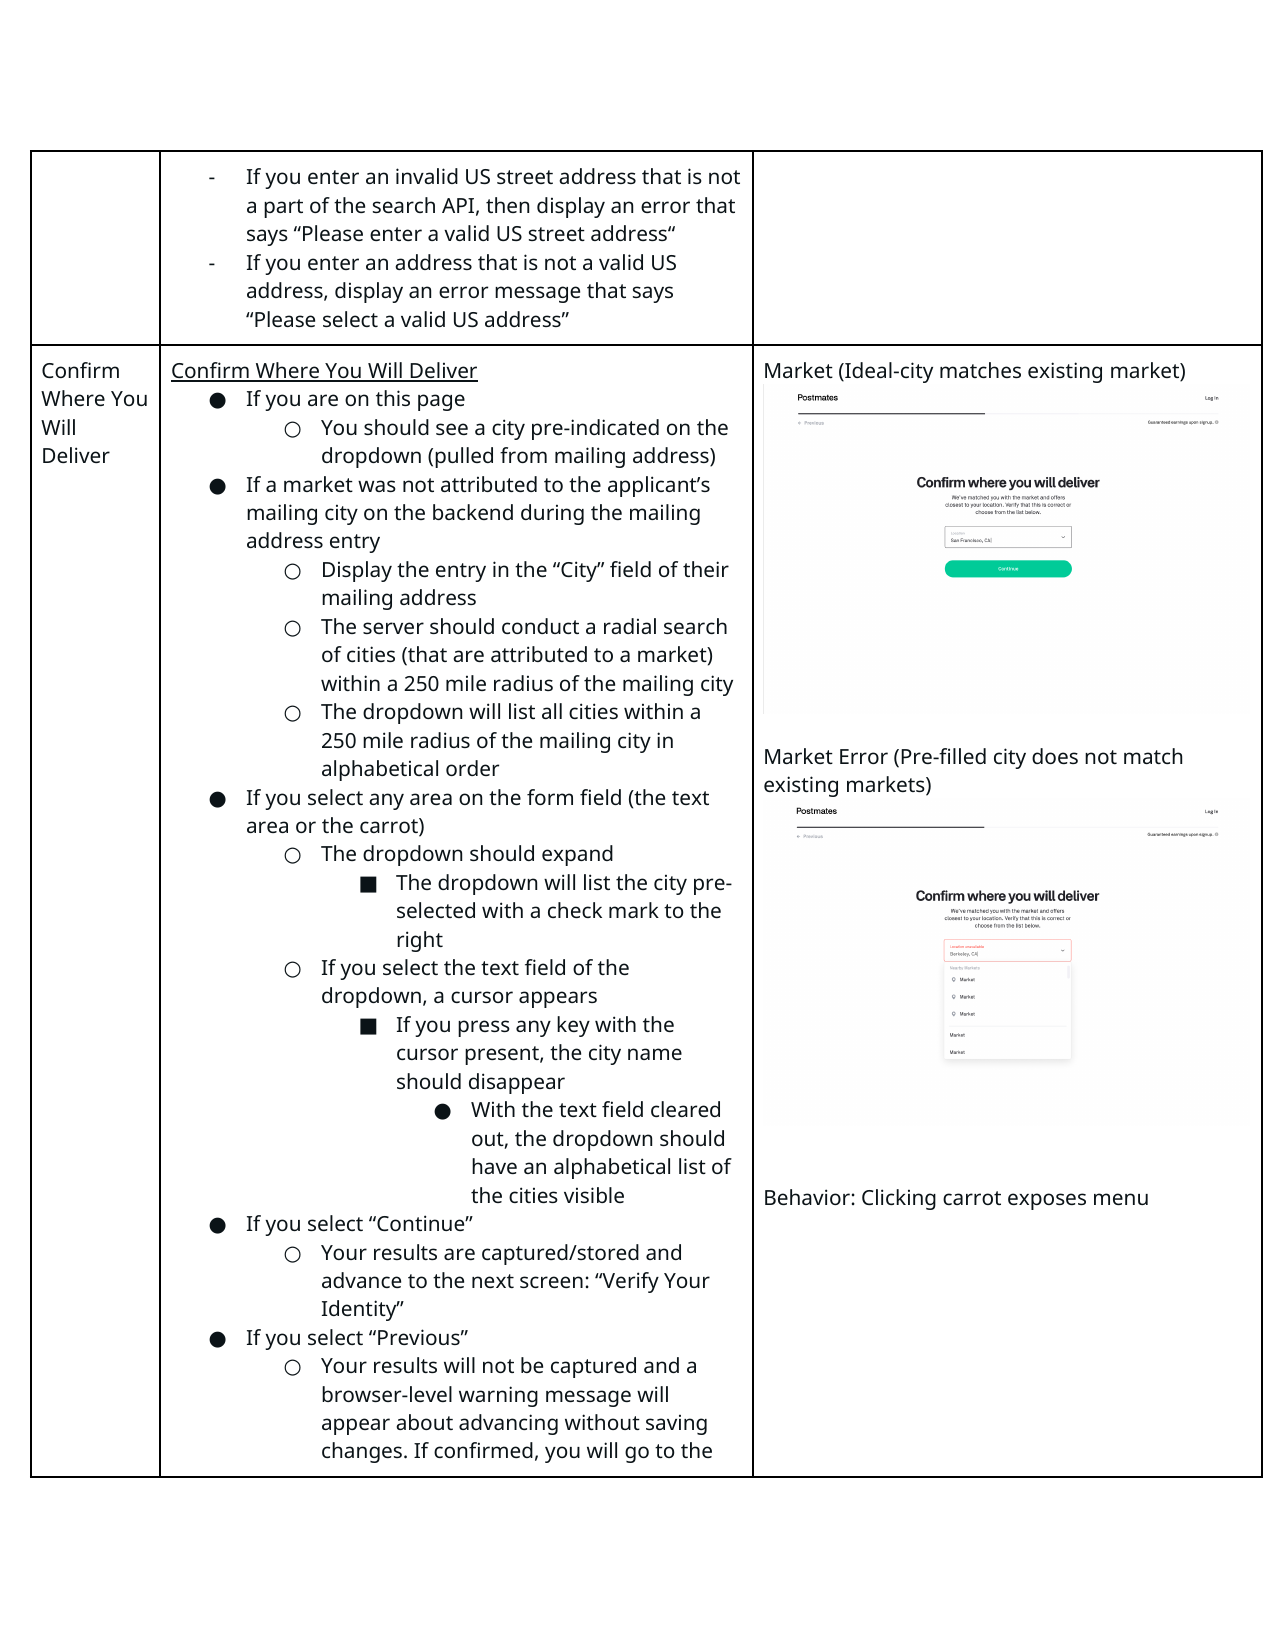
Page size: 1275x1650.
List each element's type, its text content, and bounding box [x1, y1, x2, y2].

picture [763, 798, 1251, 1126]
table_cell Market (Ideal-city matches existing market) Market Error (Pre-filled city does not match existing markets) Behavior: Clicking carrot exposes menu [754, 346, 1261, 1476]
table_cell Confirm Where You Will Deliver [32, 346, 159, 1476]
picture [763, 384, 1251, 714]
table_cell Confirm Where You Will Deliver If you are on this page You should see a city pre-indicated on the dropdown (pulled from mailing address) If a market was not attributed to the applicant’s mailing city on the backend during the mailing address entry Display the entry in the “City” field of their mailing address The server should conduct a radial search of cities (that are attributed to a market) within a 250 mile radius of the mailing city The dropdown will list all cities within a 250 mile radius of the mailing city in alphabetical order If you select any area on the form field (the text area or the carrot) The dropdown should expand The dropdown will list the city pre-selected with a check mark to the right If you select the text field of the dropdown, a cursor appears If you press any key with the cursor present, the city name should disappear With the text field cleared out, the dropdown should have an alphabetical list of the cities visible If you select “Continue” Your results are captured/stored and advance to the next screen: “Verify Your Identity” If you select “Previous” Your results will not be captured and a browser-level warning message will appear about advancing without saving changes. If confirmed, you will go to the [161, 346, 752, 1476]
table_cell [754, 152, 1261, 343]
table_cell [32, 152, 159, 343]
table_cell Mailing Address If you are on the mailing address page As soon as a user types into the address field A dropdown should appear with dynamic search results These search results should be calling the Google Maps API to populate results A user must select one of the addresses in the dropdown for the results to be stored/accepted in the field If a user selects one of the address options from the dropdown, these additional form fields should appear, pre-populated with information in the right field. “Apt / Suite Number”: Text field with no form field validation “City”: Text field with alphabetical digits form field validation “State”: Dropdown menu with a list of US states in “XX” format “Zip Code”: Text field with field validation for 5 alphanumeric digits. If a user does not select one of the addresses, but types in an address that is not part of the dropdown, once they select elsewhere on the page, these additional form fields should appear without their content pre-populated Apt / Suite Number City State Zip Code If you select “My address is not showing up” in the dropdown menu The dropdown menu collapses and 4 additional fields are added: Apt / Suite Number City State Zip Code When the user continues to type in their Street Address, the dropdown in this instance should NOT expand Clicking on Info glyph opens modal If you select “Continue” A call is made to the USPS API to validate the street address information provided If the API validates the street address Your results are captured/stored and advance to the next screen: “Confirm Where You Will Deliver” If the API does NOT validate or if the call fails for the street address information provided An error message occurs as indicated below This validation should only occur once; on the second try we do not call the USPS API, but accept whatever entries we are given Show “Please correct” within the field that USPS has returned as being incorrect If you select “Previous” Your results will not be captured and a browser-level warning message will appear about advancing without saving changes. If confirmed, you will go to the “Tell Us About Yourself” screen Mailing Address Glyph When you select the glyph next to the word “tote bag” A modal appears overlayed on the screen discussing our welcome kit If you select outside the modal Dismiss modal If you select “Got it” Dismiss modal Assigning A Market Once the Mailing Address is stored Use the location of the mailing address to assign a region to the Postmate USPS API Street Address Checker Integrate w/ the USPS API to validate the Street Address during our type-ahead search Error States If you enter an invalid US street address that is not a part of the search API, then display an error that says “Please enter a valid US street address“ If you enter an address that is not a valid US address, display an error message that says “Please select a valid US address” [161, 152, 752, 343]
